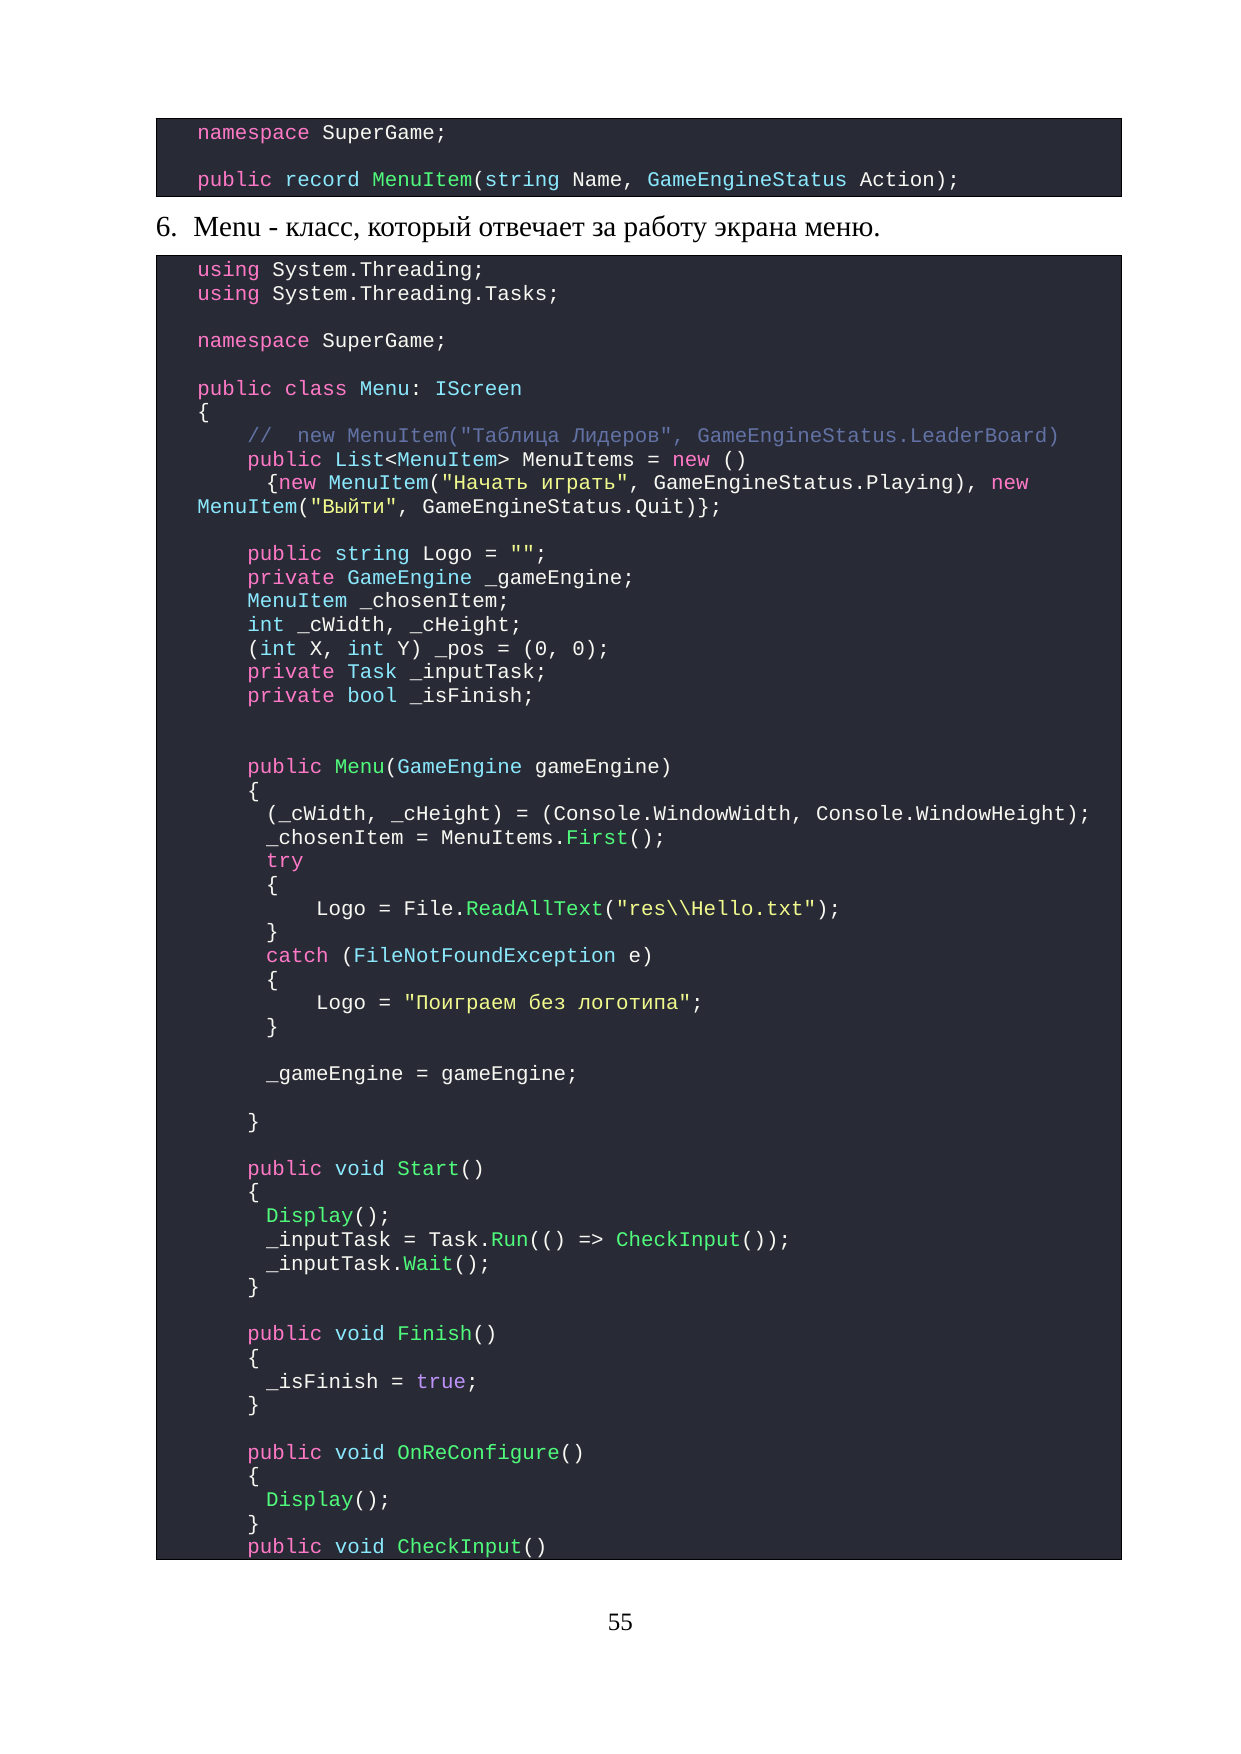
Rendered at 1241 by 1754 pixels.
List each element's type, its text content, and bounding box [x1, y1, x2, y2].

list { [157, 776, 1121, 799]
list Menu - класс, который отвечает за работу экрана меню. [156, 209, 1122, 243]
list Logo = "Поиграем без логотипа"; [157, 988, 1121, 1012]
list using System.Threading; [157, 256, 1121, 279]
list {new MenuItem("Начать играть", GameEngineStatus.Playing), new MenuItem("Выйти", GameEngineStatus.Quit)}; [157, 468, 1121, 516]
list _isFinish = true; [157, 1367, 1121, 1390]
list public void OnReConfigure() [157, 1438, 1121, 1461]
list } [157, 1509, 1121, 1532]
list private Task _inputTask; [157, 657, 1121, 681]
list _chosenItem = MenuItems.First(); [157, 823, 1121, 847]
list Display(); [157, 1485, 1121, 1509]
list private GameEngine _gameEngine; [157, 563, 1121, 586]
list { [157, 965, 1121, 988]
list { [157, 1343, 1121, 1367]
list _inputTask = Task.Run(() => CheckInput()); [157, 1225, 1121, 1248]
list // new MenuItem("Таблица Лидеров", GameEngineStatus.LeaderBoard) [157, 421, 1121, 444]
list (_cWidth, _cHeight) = (Console.WindowWidth, Console.WindowHeight); [157, 799, 1121, 823]
list public string Logo = ""; [157, 539, 1121, 563]
list Display(); [157, 1201, 1121, 1225]
list { [157, 1461, 1121, 1485]
list public class Menu: IScreen [157, 374, 1121, 397]
list (int X, int Y) _pos = (0, 0); [157, 634, 1121, 657]
list _inputTask.Wait(); [157, 1248, 1121, 1272]
list public void Start() [157, 1154, 1121, 1178]
list public void CheckInput() [157, 1532, 1121, 1559]
list catch (FileNotFoundException e) [157, 941, 1121, 965]
list MenuItem _chosenItem; [157, 586, 1121, 610]
list public void Finish() [157, 1319, 1121, 1343]
list using System.Threading.Tasks; [157, 279, 1121, 303]
list } [157, 1390, 1121, 1414]
list { [157, 397, 1121, 421]
list public Menu(GameEngine gameEngine) [157, 752, 1121, 776]
list private bool _isFinish; [157, 681, 1121, 705]
list { [157, 1178, 1121, 1201]
list } [157, 1272, 1121, 1296]
list } [157, 1107, 1121, 1130]
list namespace SuperGame; [157, 326, 1121, 350]
list public List<MenuItem> MenuItems = new () [157, 444, 1121, 468]
list } [157, 1012, 1121, 1036]
list } [157, 917, 1121, 941]
list try [157, 847, 1121, 870]
list int _cWidth, _cHeight; [157, 610, 1121, 634]
list { [157, 870, 1121, 894]
list public record MenuItem(string Name, GameEngineStatus Action); [157, 165, 1121, 196]
list namespace SuperGame; [157, 119, 1121, 142]
list Logo = File.ReadAllText("res\\Hello.txt"); [157, 894, 1121, 917]
list _gameEngine = gameEngine; [157, 1059, 1121, 1083]
